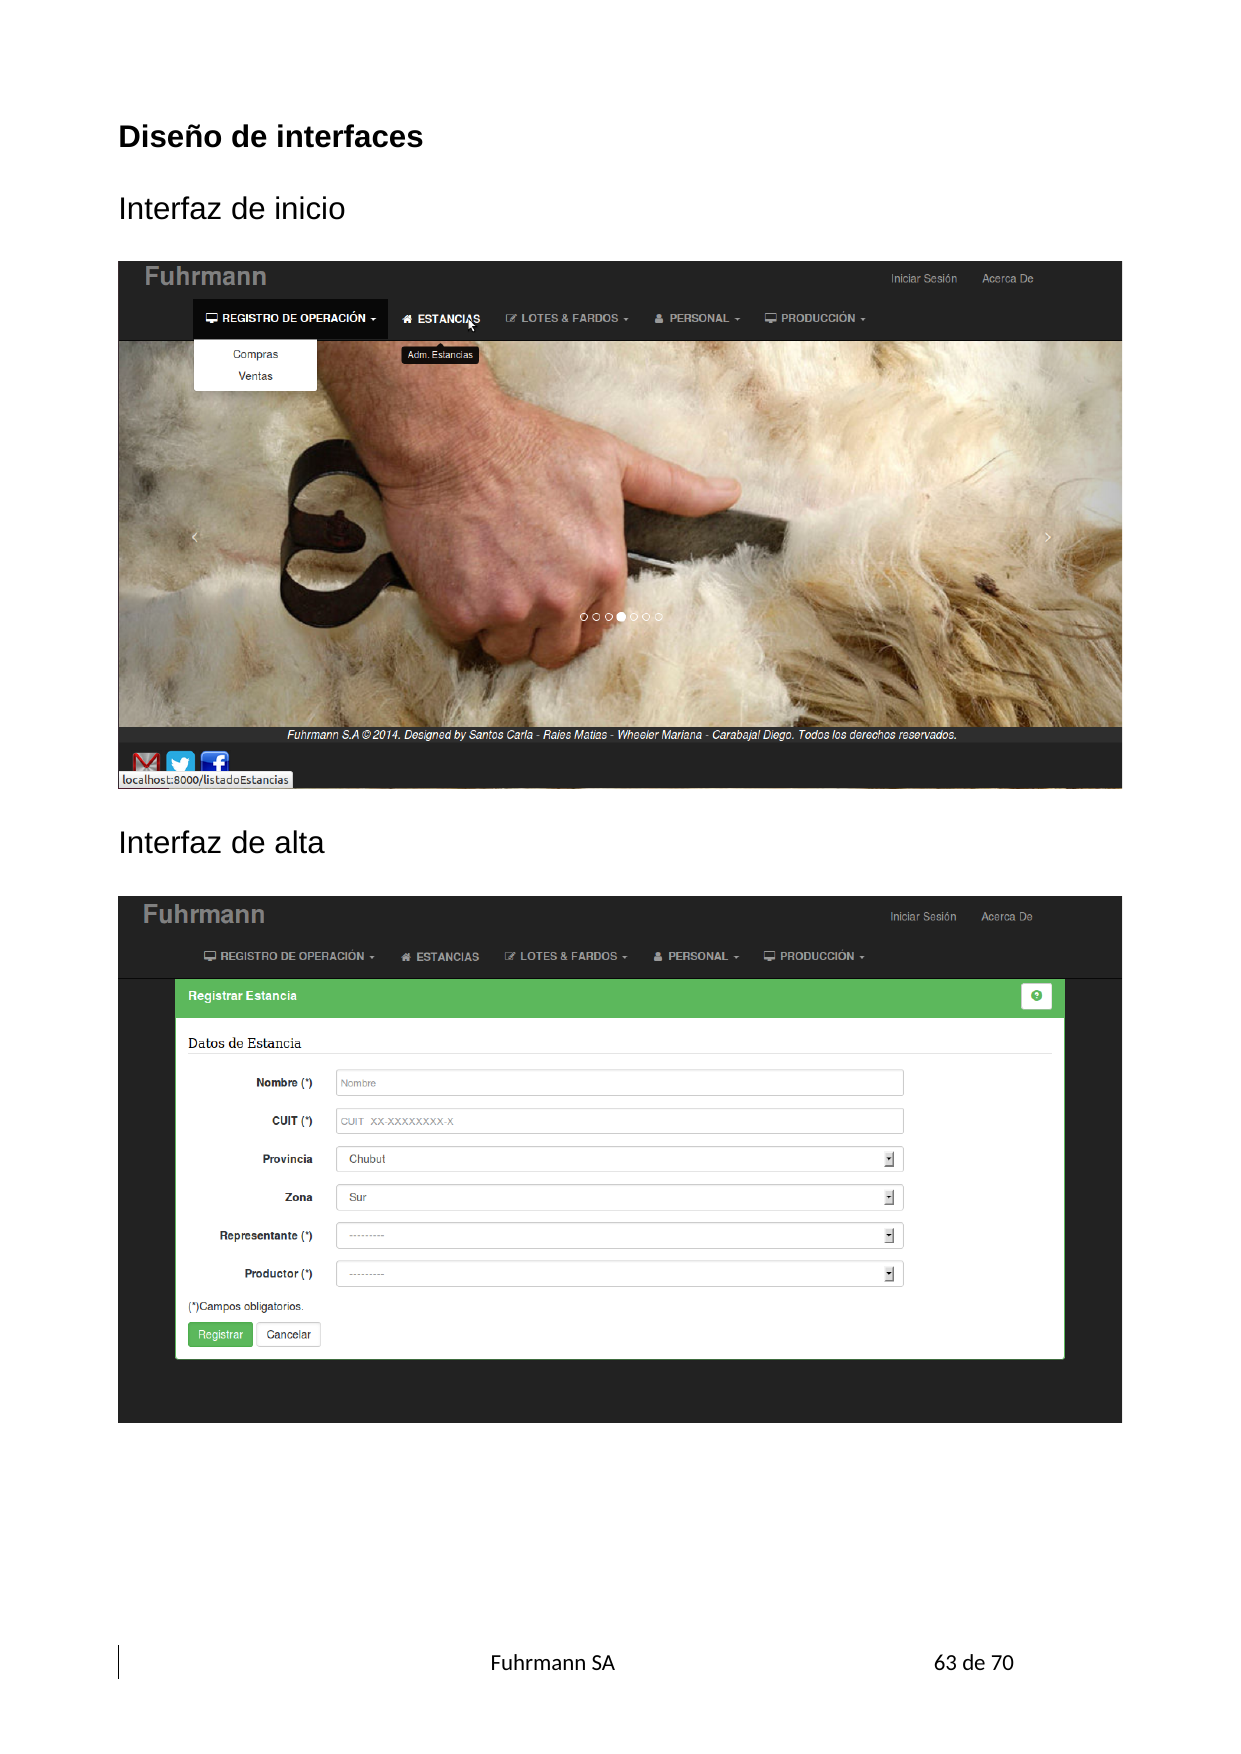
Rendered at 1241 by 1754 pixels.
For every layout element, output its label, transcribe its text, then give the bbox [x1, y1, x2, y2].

text Interfaz de alta [118, 824, 1122, 860]
text Diseño de interfaces [118, 118, 1122, 154]
text Interfaz de inicio [118, 190, 1122, 226]
picture [118, 896, 1123, 1423]
picture [118, 261, 1123, 789]
